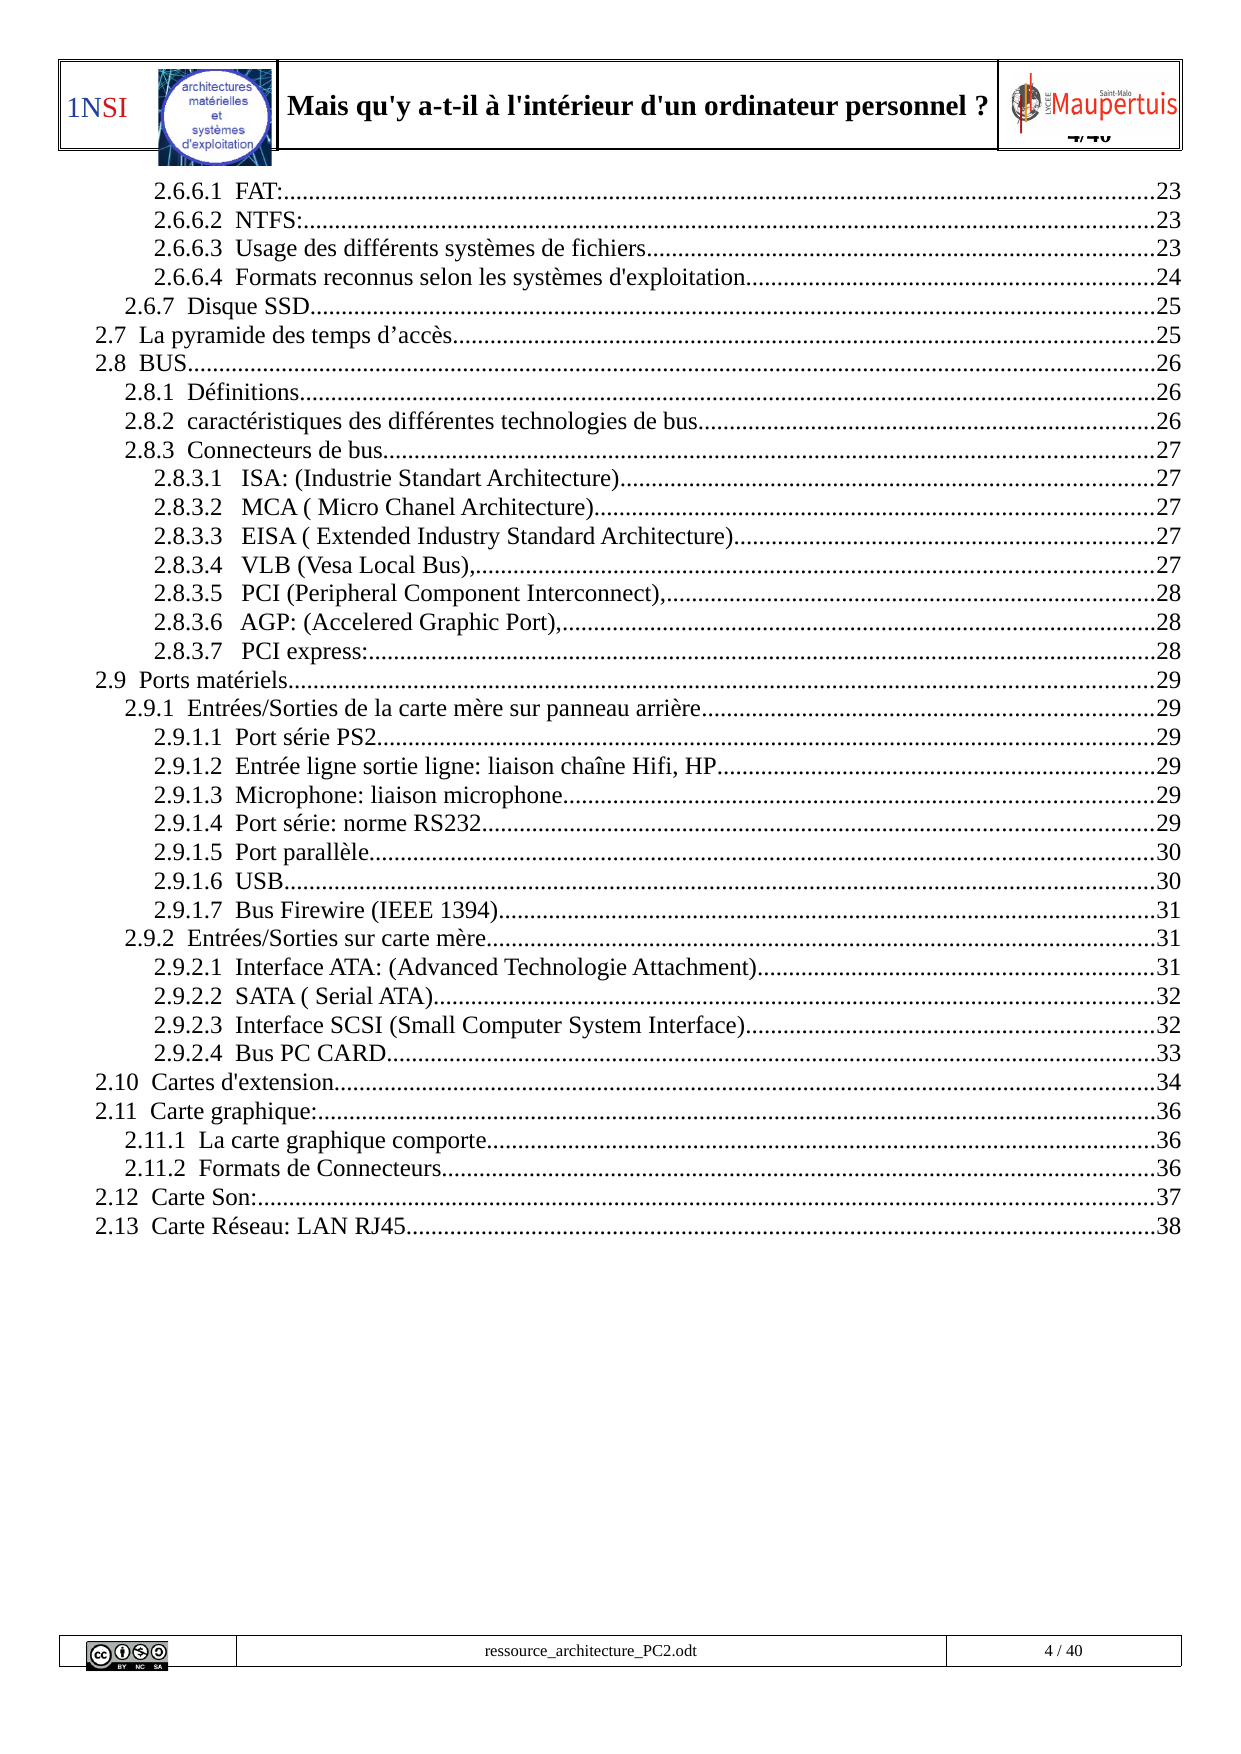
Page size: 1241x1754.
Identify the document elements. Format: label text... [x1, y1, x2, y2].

text 2.9.1 Entrées/Sorties de la carte mère sur panneau arrière 29 [118, 693, 1181, 722]
text 2.8.3.7 PCI express: 28 [147, 636, 1181, 665]
text 2.9.1.5 Port parallèle 30 [147, 837, 1181, 866]
text 2.11.1 La carte graphique comporte 36 [118, 1125, 1181, 1153]
text 2.6.6.1 FAT: 23 [147, 176, 1181, 205]
text 2.11 Carte graphique: 36 [88, 1096, 1181, 1125]
text 2.9.2 Entrées/Sorties sur carte mère 31 [118, 923, 1181, 952]
text 2.9.2.4 Bus PC CARD 33 [147, 1038, 1181, 1067]
text 2.9.1.1 Port série PS2 29 [147, 722, 1181, 751]
text 2.8.2 caractéristiques des différentes technologies de bus 26 [118, 406, 1181, 435]
text 2.8.3.6 AGP: (Accelered Graphic Port), 28 [147, 607, 1181, 636]
text 2.9.2.3 Interface SCSI (Small Computer System Interface) 32 [147, 1010, 1181, 1038]
text 2.6.6.2 NTFS: 23 [147, 205, 1181, 233]
text 2.7 La pyramide des temps d’accès 25 [88, 320, 1181, 348]
text 2.9.1.7 Bus Firewire (IEEE 1394) 31 [147, 895, 1181, 923]
text 2.9.1.3 Microphone: liaison microphone 29 [147, 780, 1181, 808]
text 2.13 Carte Réseau: LAN RJ45 38 [88, 1211, 1181, 1240]
text 2.9.1.2 Entrée ligne sortie ligne: liaison chaîne Hifi, HP 29 [147, 751, 1181, 780]
text 2.9.2.2 SATA ( Serial ATA) 32 [147, 981, 1181, 1010]
text 2.8.3.1 ISA: (Industrie Standart Architecture) 27 [147, 463, 1181, 492]
text 2.8.3.4 VLB (Vesa Local Bus), 27 [147, 550, 1181, 578]
text 2.8.1 Définitions 26 [118, 377, 1181, 406]
text 2.8.3.2 MCA ( Micro Chanel Architecture) 27 [147, 492, 1181, 521]
text 2.12 Carte Son: 37 [88, 1182, 1181, 1211]
text 2.6.7 Disque SSD 25 [118, 291, 1181, 320]
text 2.8.3 Connecteurs de bus 27 [118, 435, 1181, 463]
text 2.9 Ports matériels 29 [88, 665, 1181, 693]
picture [158, 69, 272, 166]
text 2.10 Cartes d'extension 34 [88, 1067, 1181, 1096]
text 2.11.2 Formats de Connecteurs 36 [118, 1153, 1181, 1182]
text 2.8 BUS 26 [88, 348, 1181, 377]
text 2.8.3.5 PCI (Peripheral Component Interconnect), 28 [147, 578, 1181, 607]
picture [86, 1641, 169, 1672]
text 2.6.6.4 Formats reconnus selon les systèmes d'exploitation 24 [147, 262, 1181, 291]
text 2.9.1.4 Port série: norme RS232 29 [147, 808, 1181, 837]
text 2.9.2.1 Interface ATA: (Advanced Technologie Attachment) 31 [147, 952, 1181, 981]
picture [1011, 70, 1179, 136]
text 2.8.3.3 EISA ( Extended Industry Standard Architecture) 27 [147, 521, 1181, 550]
text 2.6.6.3 Usage des différents systèmes de fichiers 23 [147, 233, 1181, 262]
text 2.9.1.6 USB 30 [147, 866, 1181, 895]
